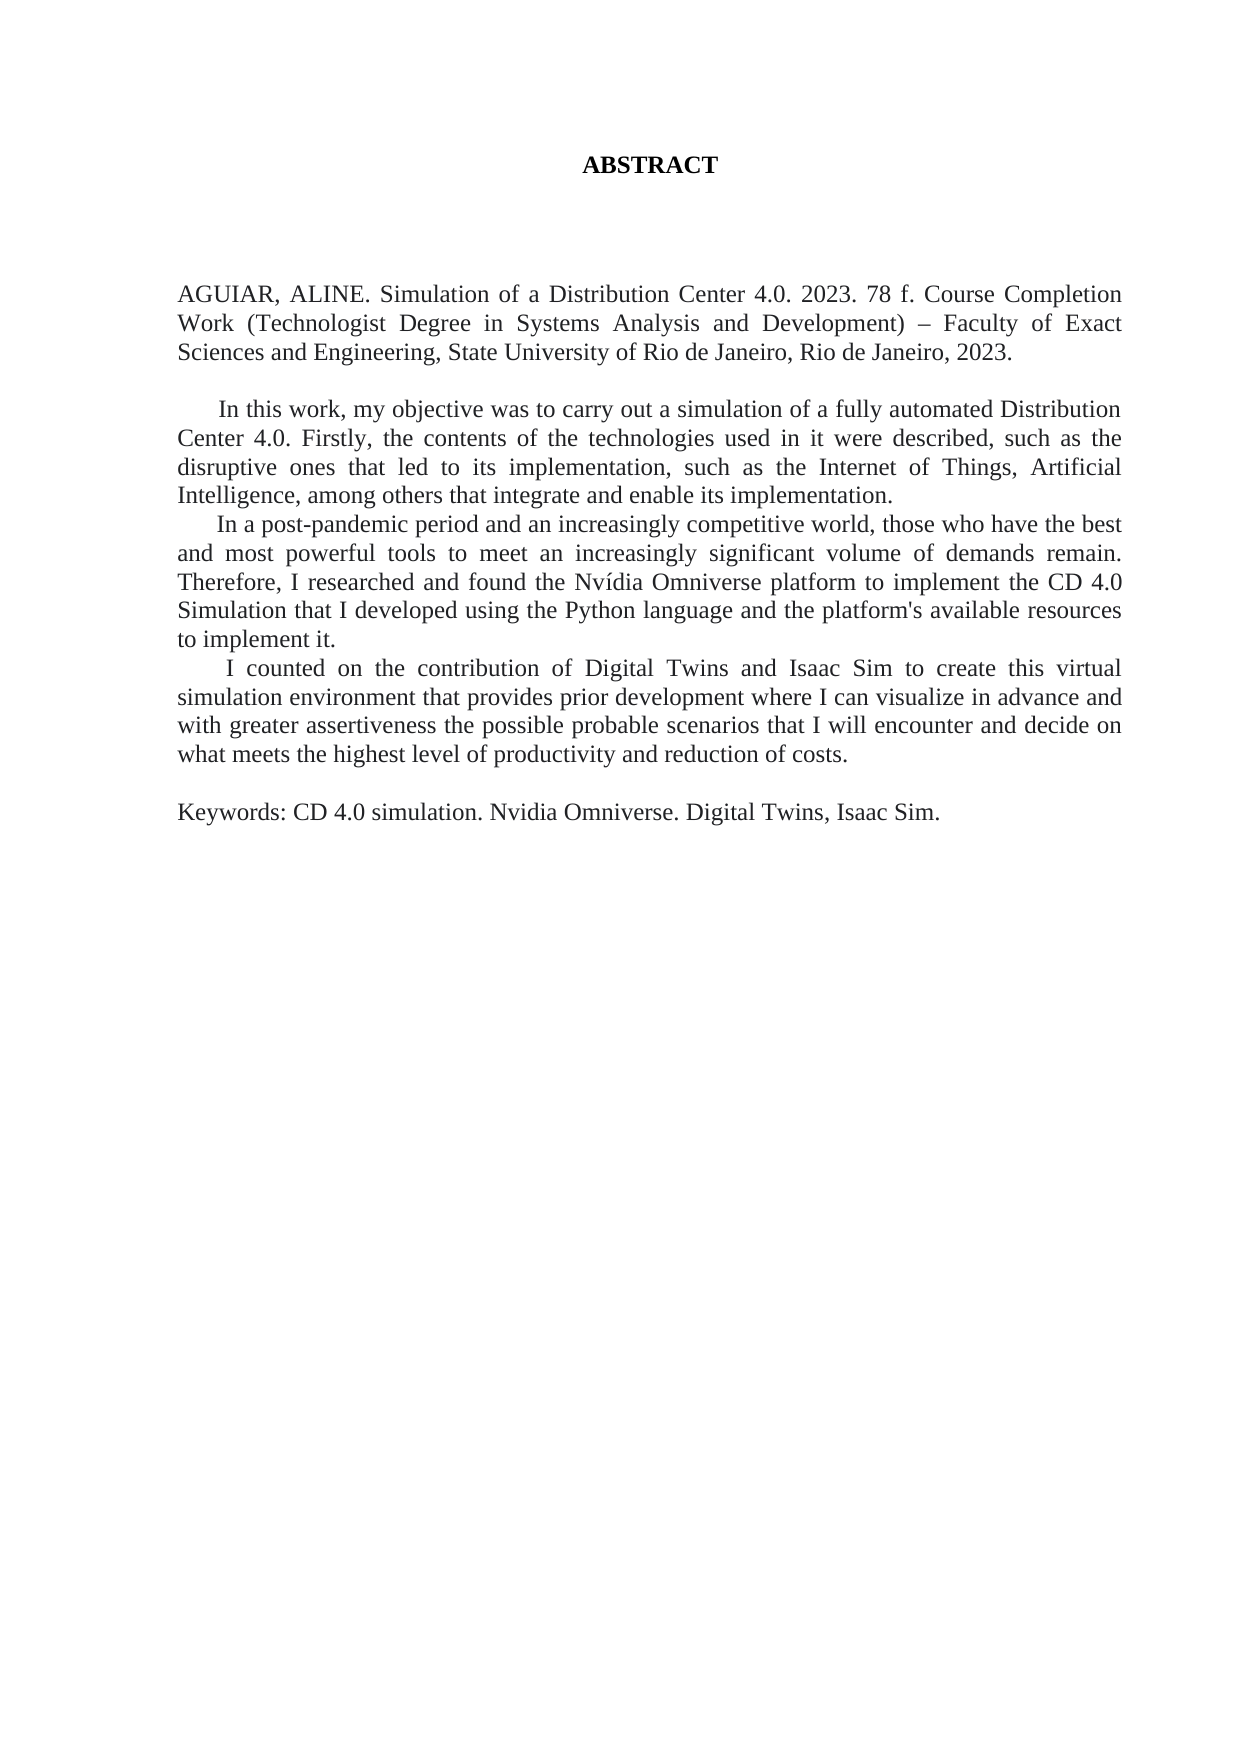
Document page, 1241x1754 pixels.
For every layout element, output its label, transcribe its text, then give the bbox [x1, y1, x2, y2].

text Keywords: CD 4.0 simulation. Nvidia Omniverse. Digital Twins, Isaac Sim. [177, 797, 1123, 826]
text ABSTRACT [177, 150, 1123, 179]
text In this work, my objective was to carry out a simulation of a fully automated Distribution Center 4.0. Firstly, the contents of the technologies used in it were described, such as the disruptive ones that led to its implementation, such as the Internet of Things, Artificial Intelligence, among others that integrate and enable its implementation. [177, 394, 1123, 509]
text AGUIAR, ALINE. Simulation of a Distribution Center 4.0. 2023. 78 f. Course Completion Work (Technologist Degree in Systems Analysis and Development) – Faculty of Exact Sciences and Engineering, State University of Rio de Janeiro, Rio de Janeiro, 2023. [177, 279, 1123, 366]
text I counted on the contribution of Digital Twins and Isaac Sim to create this virtual simulation environment that provides prior development where I can visualize in advance and with greater assertiveness the possible probable scenarios that I will encounter and decide on what meets the highest level of productivity and reduction of costs. [177, 653, 1123, 768]
text In a post-pandemic period and an increasingly competitive world, those who have the best and most powerful tools to meet an increasingly significant volume of demands remain. Therefore, I researched and found the Nvídia Omniverse platform to implement the CD 4.0 Simulation that I developed using the Python language and the platform's available resources to implement it. [177, 509, 1123, 653]
